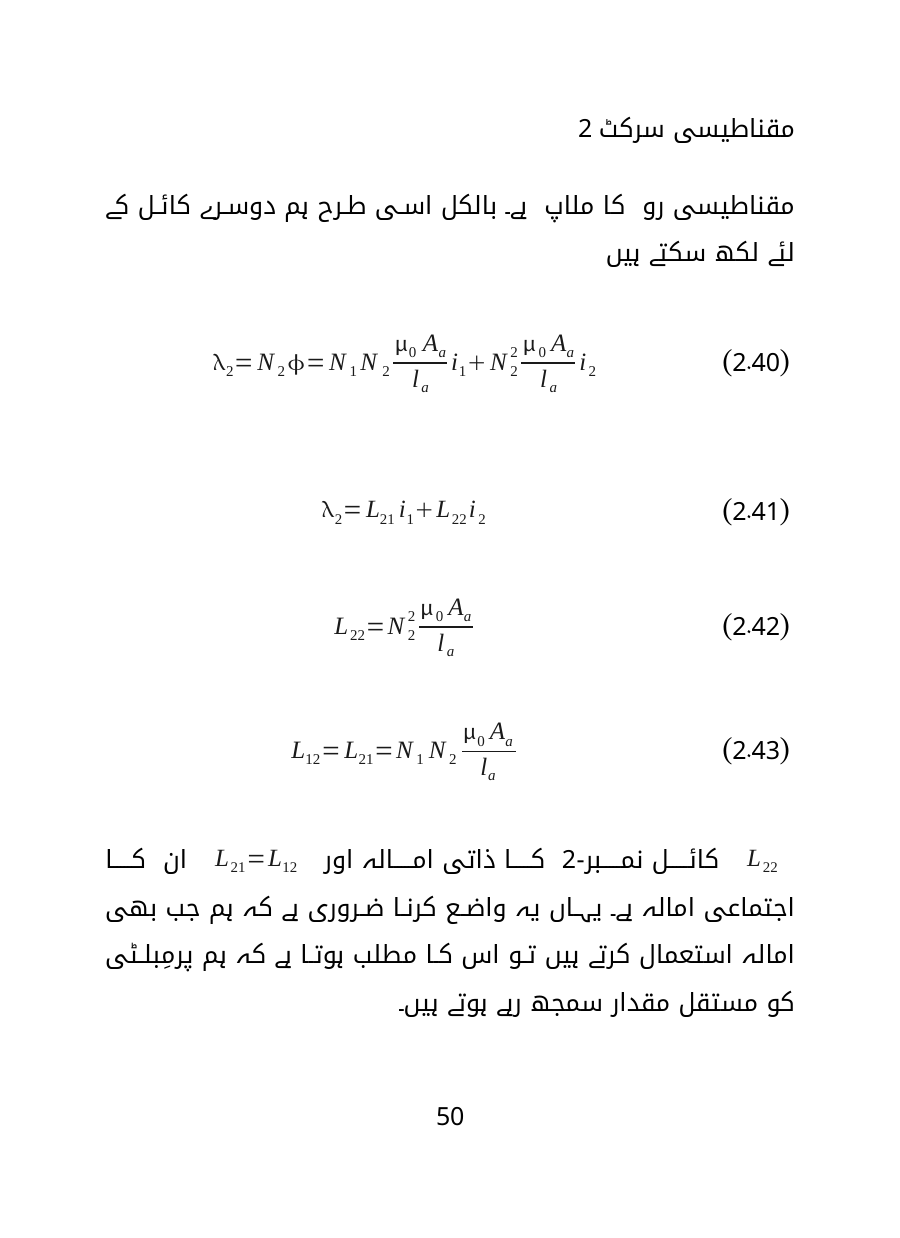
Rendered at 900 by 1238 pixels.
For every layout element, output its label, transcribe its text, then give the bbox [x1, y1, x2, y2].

table_header [105, 588, 694, 678]
table_header (2.42) [694, 588, 795, 678]
table_header [105, 482, 692, 554]
table_header [105, 324, 694, 414]
table_header (2.41) [693, 482, 795, 554]
text ہیں۔ یہاںپہلے کائل کی ذاتی امالہ ہے اوراِس کائل کی اپنے برقی روسے پیدا مقناطیسی رو کے ساتھ ملاپ ہے۔ اِن دونوں کائل کا مشترکہ امالہ ہے اور کائل نمبر-1 کے ساتھ برقی رو کی وجہ سے پیدا کردہ مقناطیسی رو کا ملاپ ہے۔ بالکل اسی طرح ہم دوسرے کائل کے لئے لکھ سکتے ہیں [105, 182, 795, 277]
table_header [105, 712, 692, 803]
table_header (2.40) [694, 324, 795, 414]
table_header (2.43) [693, 712, 795, 803]
text کائل نمبر-2 کا ذاتی امالہ اور ان کا اجتماعی امالہ ہے۔ یہاں یہ واضع کرنا ضروری ہے کہ ہم جب بھی امالہ استعمال کرتے ہیں تو اس کا مطلب ہوتا ہے کہ ہم پرمِبلٹی کو مستقل مقدار سمجھ رہے ہوتے ہیں۔ [105, 837, 795, 1026]
